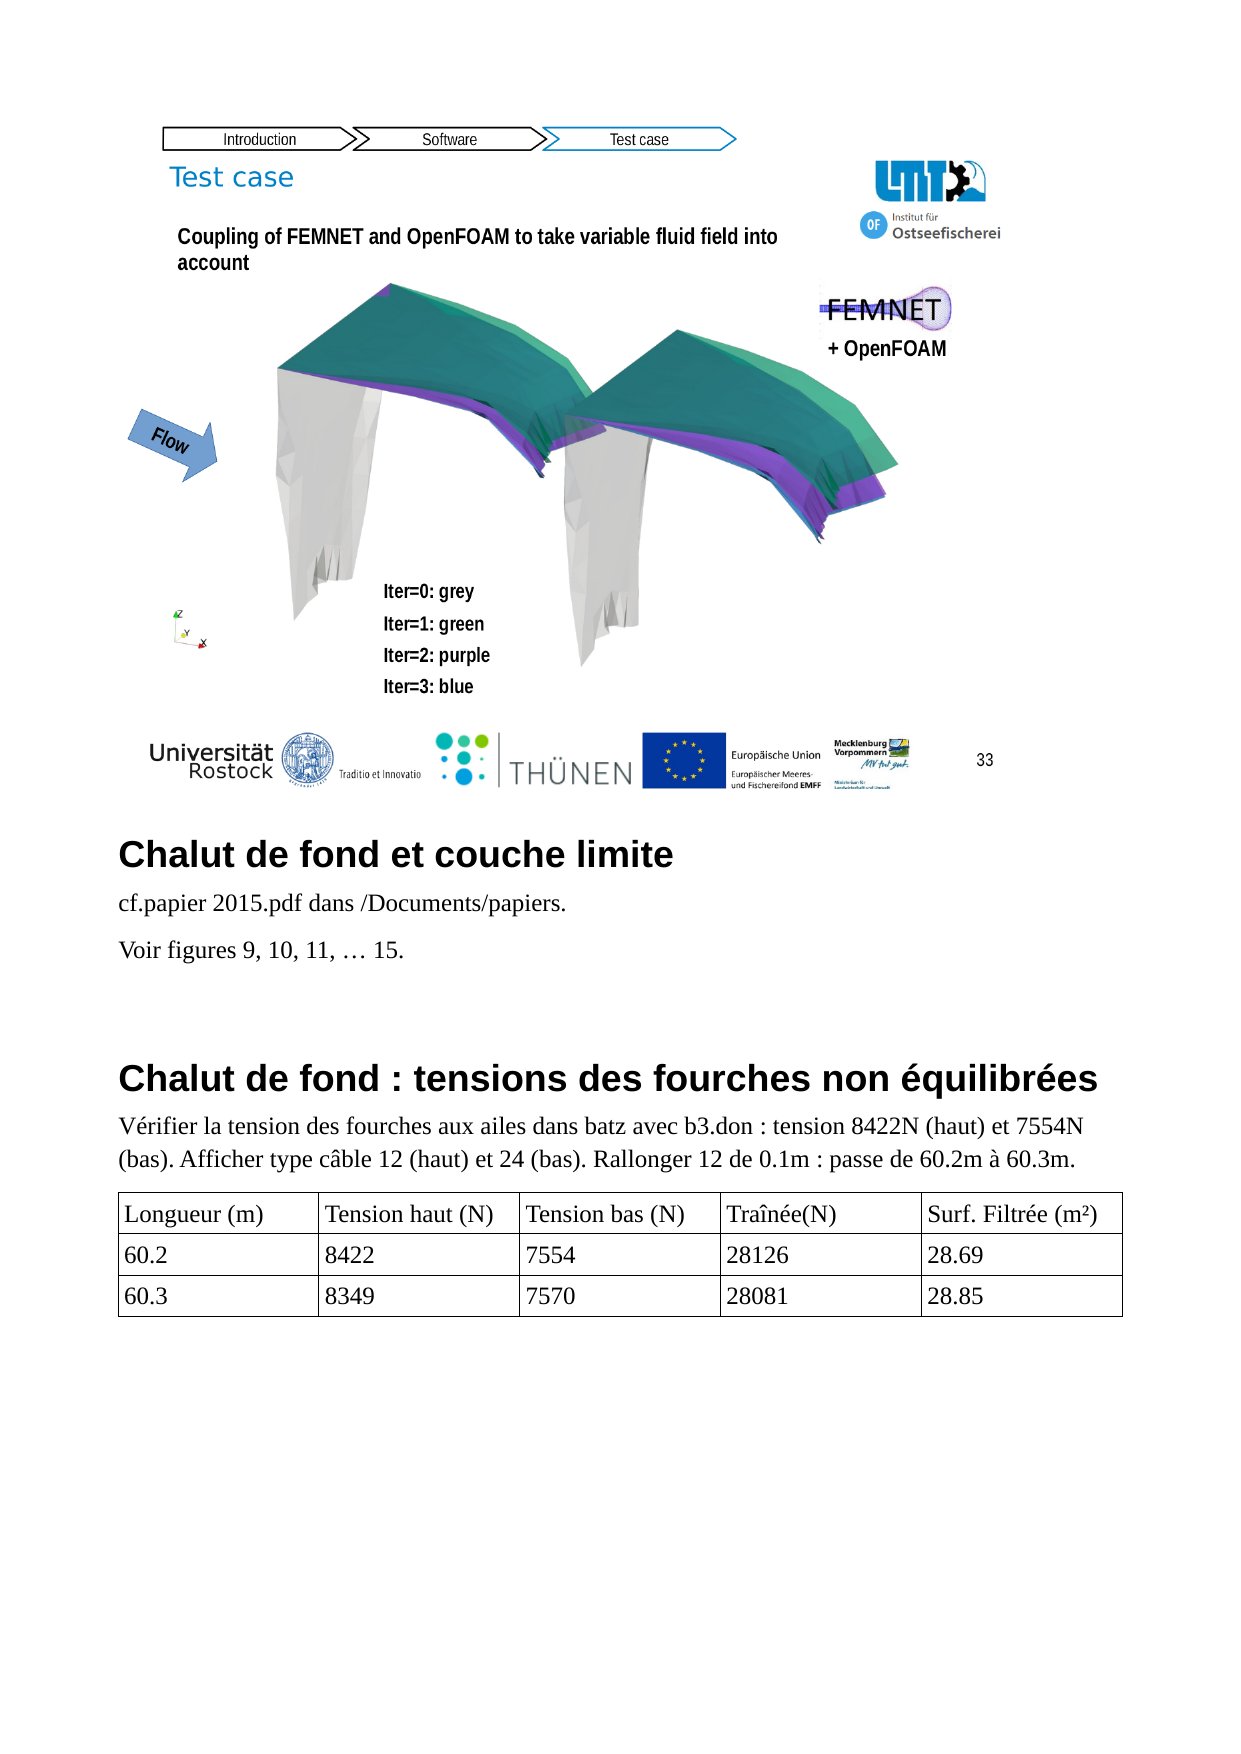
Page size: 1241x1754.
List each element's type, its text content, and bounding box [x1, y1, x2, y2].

table_cell 28.85 [922, 1276, 1122, 1316]
subtitle Chalut de fond : tensions des fourches non équilibrées [118, 1056, 1122, 1099]
table_cell 60.2 [119, 1234, 318, 1274]
table_header Tension haut (N) [319, 1193, 519, 1233]
table_cell 8422 [319, 1234, 519, 1274]
table_header Surf. Filtrée (m²) [922, 1193, 1122, 1233]
table_cell 28.69 [922, 1234, 1122, 1274]
table_cell 60.3 [119, 1276, 318, 1316]
table_header Tension bas (N) [520, 1193, 720, 1233]
text Voir figures 9, 10, 11, … 15. [118, 936, 1122, 964]
picture [118, 118, 1004, 789]
subtitle Chalut de fond et couche limite [118, 832, 1122, 875]
text Vérifier la tension des fourches aux ailes dans batz avec b3.don : tension 8422N (haut) et 7554N (bas). Afficher type câble 12 (haut) et 24 (bas). Rallonger 12 de 0.1m : passe de 60.2m à 60.3m. [118, 1111, 1122, 1173]
table_cell 8349 [319, 1276, 519, 1316]
table_header Traînée(N) [721, 1193, 921, 1233]
table_cell 28081 [721, 1276, 921, 1316]
table_cell 7554 [520, 1234, 720, 1274]
table_cell 28126 [721, 1234, 921, 1274]
text cf.papier 2015.pdf dans /Documents/papiers. [118, 888, 1122, 917]
table_cell 7570 [520, 1276, 720, 1316]
table_header Longueur (m) [119, 1193, 318, 1233]
